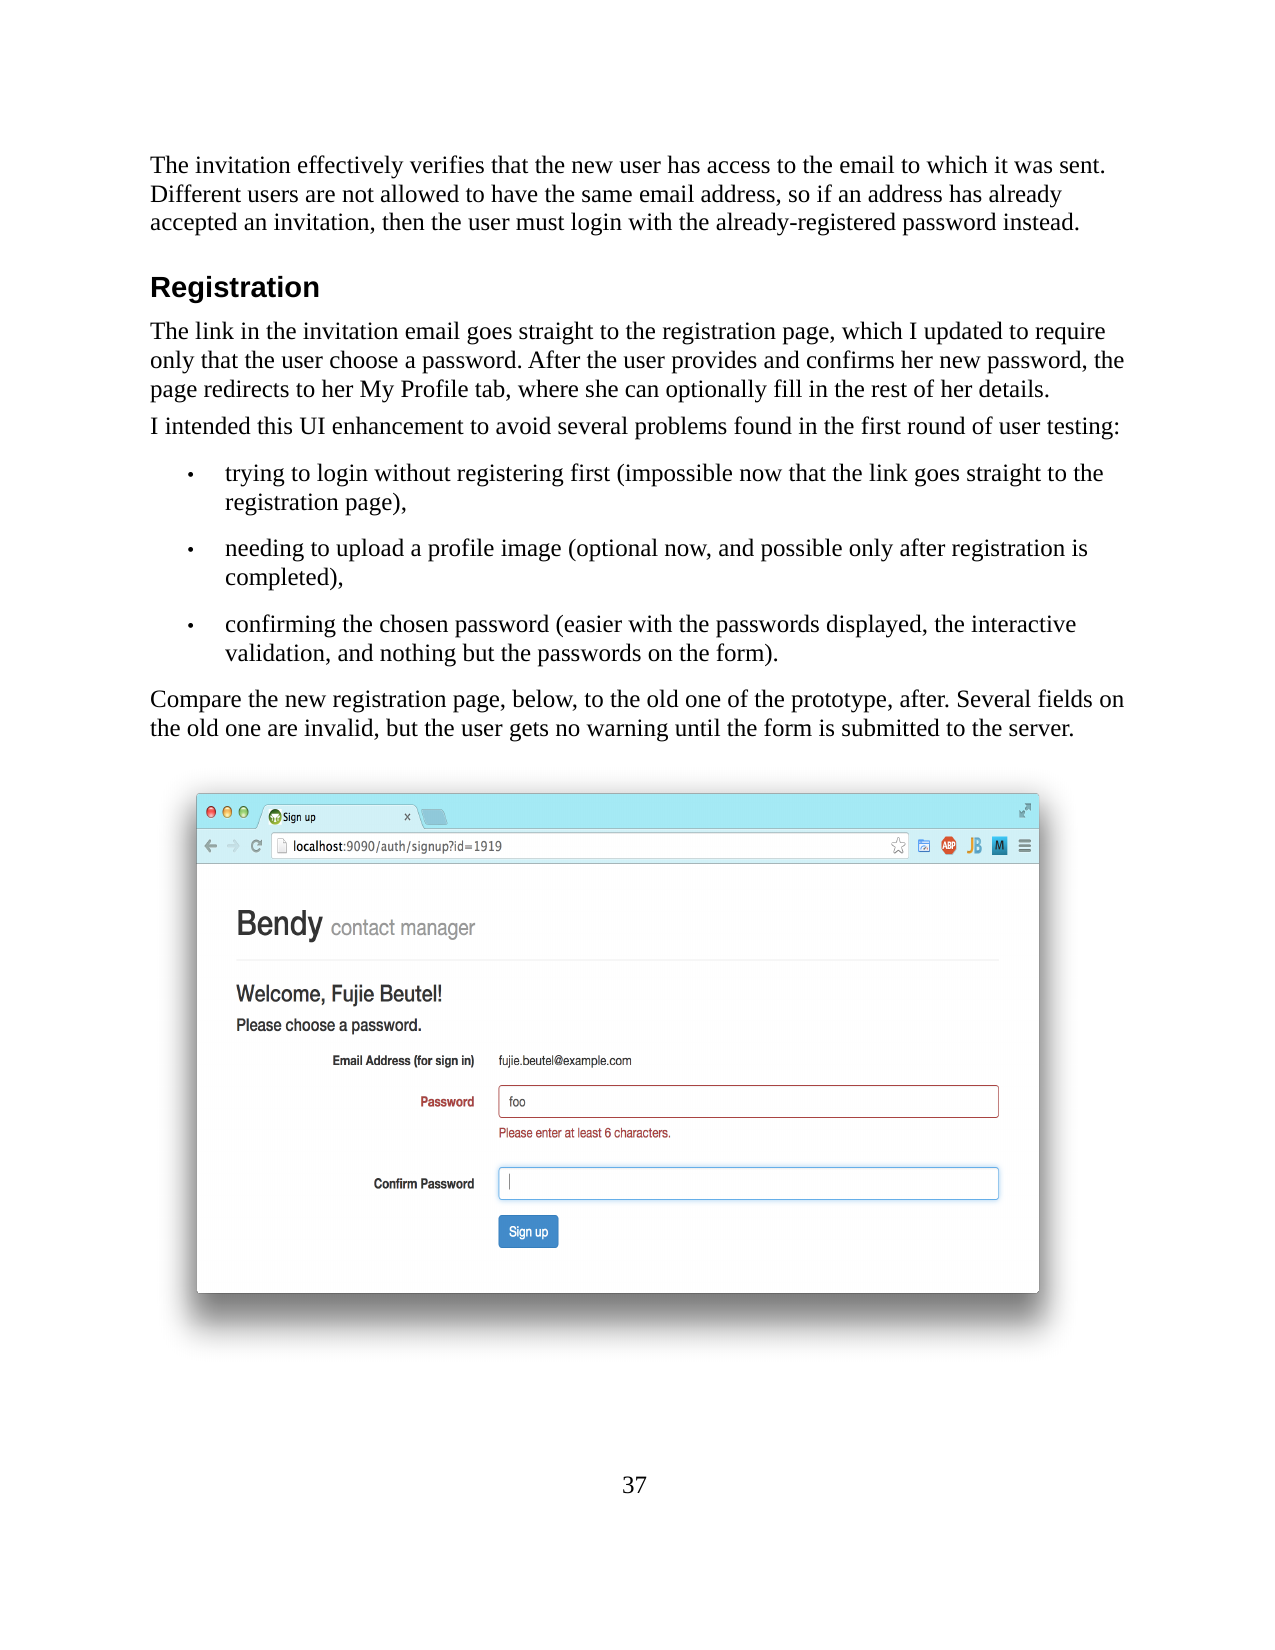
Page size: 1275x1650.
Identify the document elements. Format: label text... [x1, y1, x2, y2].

text I intended this UI enhancement to avoid several problems found in the first round of user testing: [150, 411, 1125, 440]
text Compare the new registration page, below, to the old one of the prototype, after. Several fields on the old one are invalid, but the user gets no warning until the form is submitted to the server. [150, 684, 1125, 742]
list trying to login without registering first (impossible now that the link goes straight to the registration page), [187, 458, 1125, 516]
subtitle Registration [150, 270, 1125, 304]
list needing to upload a profile image (optional now, and possible only after registration is completed), [187, 533, 1125, 591]
text The invitation effectively verifies that the new user has access to the email to which it was sent. Different users are not allowed to have the same email address, so if an address has already accepted an invitation, then the user must login with the already-registered password instead. [150, 150, 1125, 236]
picture [150, 759, 1085, 1370]
text The link in the invitation email goes straight to the registration page, which I updated to require only that the user choose a password. After the user provides and confirms her new password, the page redirects to her My Profile tab, where she can optionally fill in the rest of her details. [150, 316, 1125, 402]
list confirming the chosen password (easier with the passwords displayed, the interactive validation, and nothing but the passwords on the form). [187, 609, 1125, 666]
